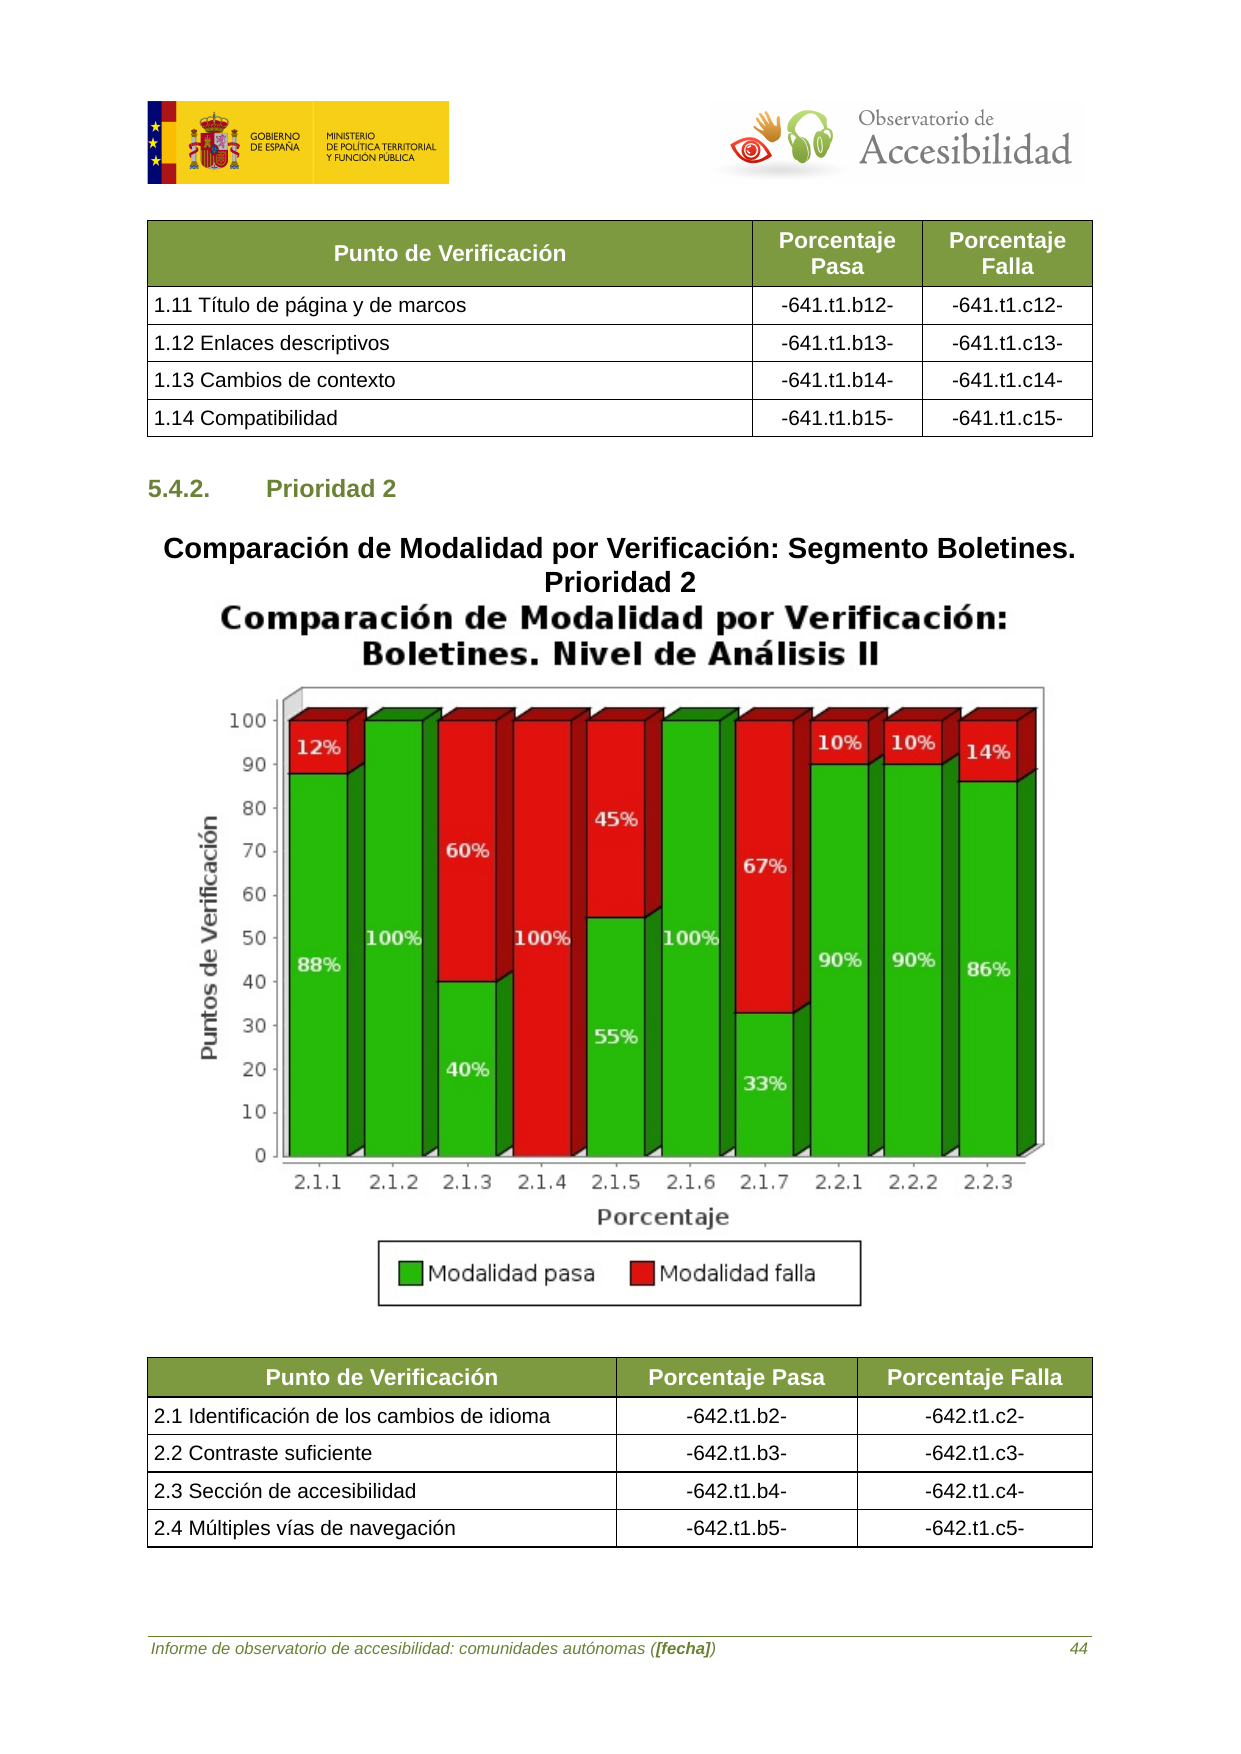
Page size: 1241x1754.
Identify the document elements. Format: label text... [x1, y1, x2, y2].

picture [178, 598, 1062, 1308]
table_cell 2.3 Sección de accesibilidad [148, 1473, 616, 1509]
table_cell -642.t1.c4- [858, 1473, 1092, 1509]
subtitle Prioridad 2 [148, 474, 1092, 503]
table_header Punto de Verificación [148, 221, 752, 286]
table_header Punto de Verificación [148, 1358, 616, 1396]
table_cell 1.11 Título de página y de marcos [148, 287, 752, 323]
table_header Porcentaje Pasa [753, 221, 922, 286]
table_cell 1.14 Compatibilidad [148, 400, 752, 436]
table_cell -641.t1.c14- [923, 362, 1092, 398]
table_cell -641.t1.b14- [753, 362, 922, 398]
table_cell -641.t1.b12- [753, 287, 922, 323]
picture [710, 101, 1086, 184]
table_cell -642.t1.c5- [858, 1510, 1092, 1546]
table_cell -641.t1.c12- [923, 287, 1092, 323]
table_cell -641.t1.c15- [923, 400, 1092, 436]
table_cell -642.t1.c2- [858, 1398, 1092, 1434]
text Comparación de Modalidad por Verificación: Segmento Boletines. Prioridad 2 [148, 531, 1092, 598]
picture [147, 101, 450, 184]
table_header Porcentaje Pasa [617, 1358, 857, 1396]
table_header Porcentaje Falla [923, 221, 1092, 286]
table_cell -641.t1.c13- [923, 325, 1092, 361]
table_cell -642.t1.c3- [858, 1435, 1092, 1471]
table_cell -642.t1.b4- [617, 1473, 857, 1509]
table_cell 2.2 Contraste suficiente [148, 1435, 616, 1471]
table_cell -641.t1.b15- [753, 400, 922, 436]
table_cell -641.t1.b13- [753, 325, 922, 361]
table_cell 1.12 Enlaces descriptivos [148, 325, 752, 361]
table_cell -642.t1.b5- [617, 1510, 857, 1546]
table_cell 2.4 Múltiples vías de navegación [148, 1510, 616, 1546]
table_cell -642.t1.b3- [617, 1435, 857, 1471]
table_header Porcentaje Falla [858, 1358, 1092, 1396]
table_cell -642.t1.b2- [617, 1398, 857, 1434]
table_cell 1.13 Cambios de contexto [148, 362, 752, 398]
table_cell 2.1 Identificación de los cambios de idioma [148, 1398, 616, 1434]
